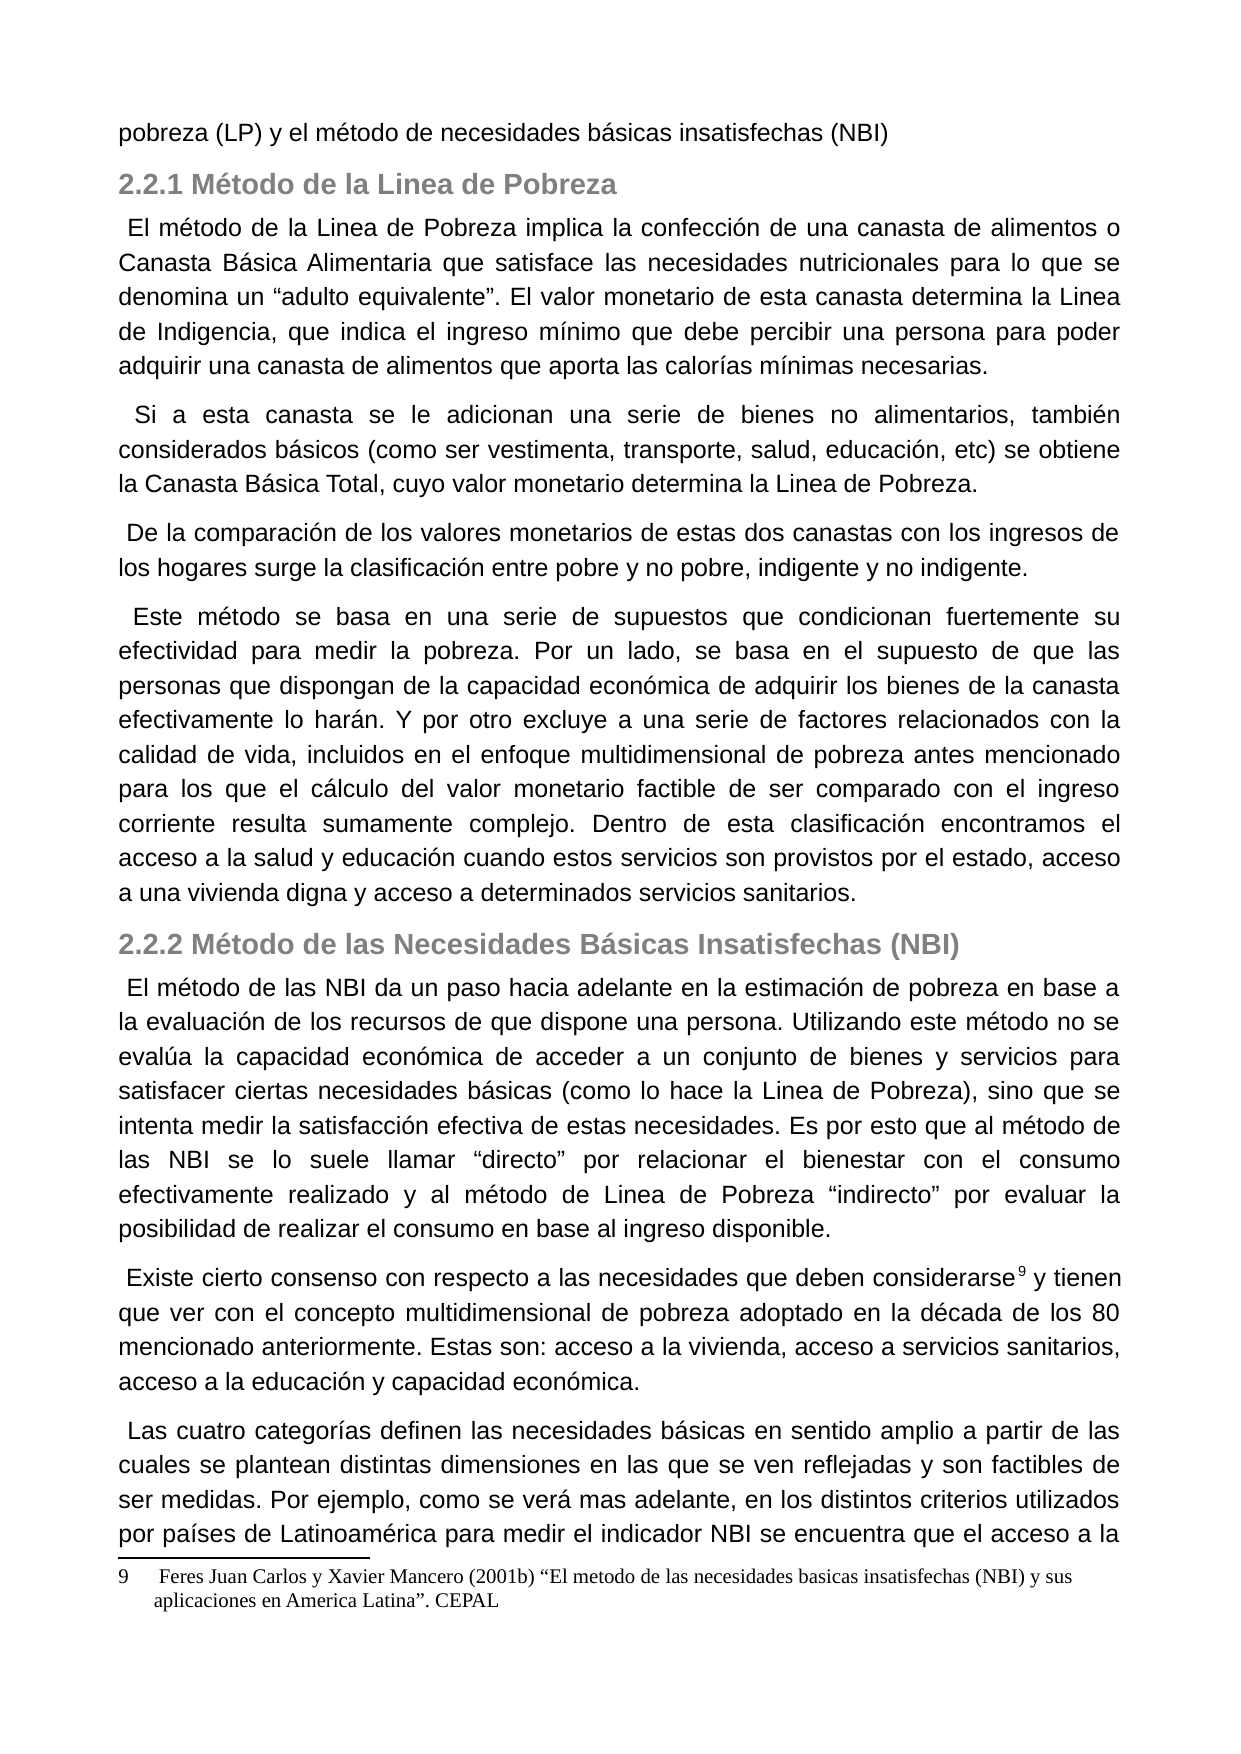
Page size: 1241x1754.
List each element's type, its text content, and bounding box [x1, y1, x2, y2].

subtitle 2.2.1 Método de la Linea de Pobreza [118, 167, 1122, 201]
text Feres Juan Carlos y Xavier Mancero (2001b) “El metodo de las necesidades basicas insatisfechas (NBI) y sus aplicaciones en America Latina”. CEPAL [118, 1564, 1122, 1612]
text pobreza (LP) y el método de necesidades básicas insatisfechas (NBI) [118, 118, 1122, 147]
text Existe cierto consenso con respecto a las necesidades que deben considerarse y tienen que ver con el concepto multidimensional de pobreza adoptado en la década de los 80 mencionado anteriormente. Estas son: acceso a la vivienda, acceso a servicios sanitarios, acceso a la educación y capacidad económica. [118, 1263, 1122, 1395]
text El método de la Linea de Pobreza implica la confección de una canasta de alimentos o Canasta Básica Alimentaria que satisface las necesidades nutricionales para lo que se denomina un “adulto equivalente”. El valor monetario de esta canasta determina la Linea de Indigencia, que indica el ingreso mínimo que debe percibir una persona para poder adquirir una canasta de alimentos que aporta las calorías mínimas necesarias. [118, 213, 1122, 380]
text Si a esta canasta se le adicionan una serie de bienes no alimentarios, también considerados básicos (como ser vestimenta, transporte, salud, educación, etc) se obtiene la Canasta Básica Total, cuyo valor monetario determina la Linea de Pobreza. [118, 400, 1122, 498]
text Las cuatro categorías definen las necesidades básicas en sentido amplio a partir de las cuales se plantean distintas dimensiones en las que se ven reflejadas y son factibles de ser medidas. Por ejemplo, como se verá mas adelante, en los distintos criterios utilizados por países de Latinoamérica para medir el indicador NBI se encuentra que el acceso a la [118, 1416, 1122, 1548]
text El método de las NBI da un paso hacia adelante en la estimación de pobreza en base a la evaluación de los recursos de que dispone una persona. Utilizando este método no se evalúa la capacidad económica de acceder a un conjunto de bienes y servicios para satisfacer ciertas necesidades básicas (como lo hace la Linea de Pobreza), sino que se intenta medir la satisfacción efectiva de estas necesidades. Es por esto que al método de las NBI se lo suele llamar “directo” por relacionar el bienestar con el consumo efectivamente realizado y al método de Linea de Pobreza “indirecto” por evaluar la posibilidad de realizar el consumo en base al ingreso disponible. [118, 973, 1122, 1243]
text Este método se basa en una serie de supuestos que condicionan fuertemente su efectividad para medir la pobreza. Por un lado, se basa en el supuesto de que las personas que dispongan de la capacidad económica de adquirir los bienes de la canasta efectivamente lo harán. Y por otro excluye a una serie de factores relacionados con la calidad de vida, incluidos en el enfoque multidimensional de pobreza antes mencionado para los que el cálculo del valor monetario factible de ser comparado con el ingreso corriente resulta sumamente complejo. Dentro de esta clasificación encontramos el acceso a la salud y educación cuando estos servicios son provistos por el estado, acceso a una vivienda digna y acceso a determinados servicios sanitarios. [118, 602, 1122, 906]
subtitle 2.2.2 Método de las Necesidades Básicas Insatisfechas (NBI) [118, 927, 1122, 960]
text De la comparación de los valores monetarios de estas dos canastas con los ingresos de los hogares surge la clasificación entre pobre y no pobre, indigente y no indigente. [118, 518, 1122, 581]
